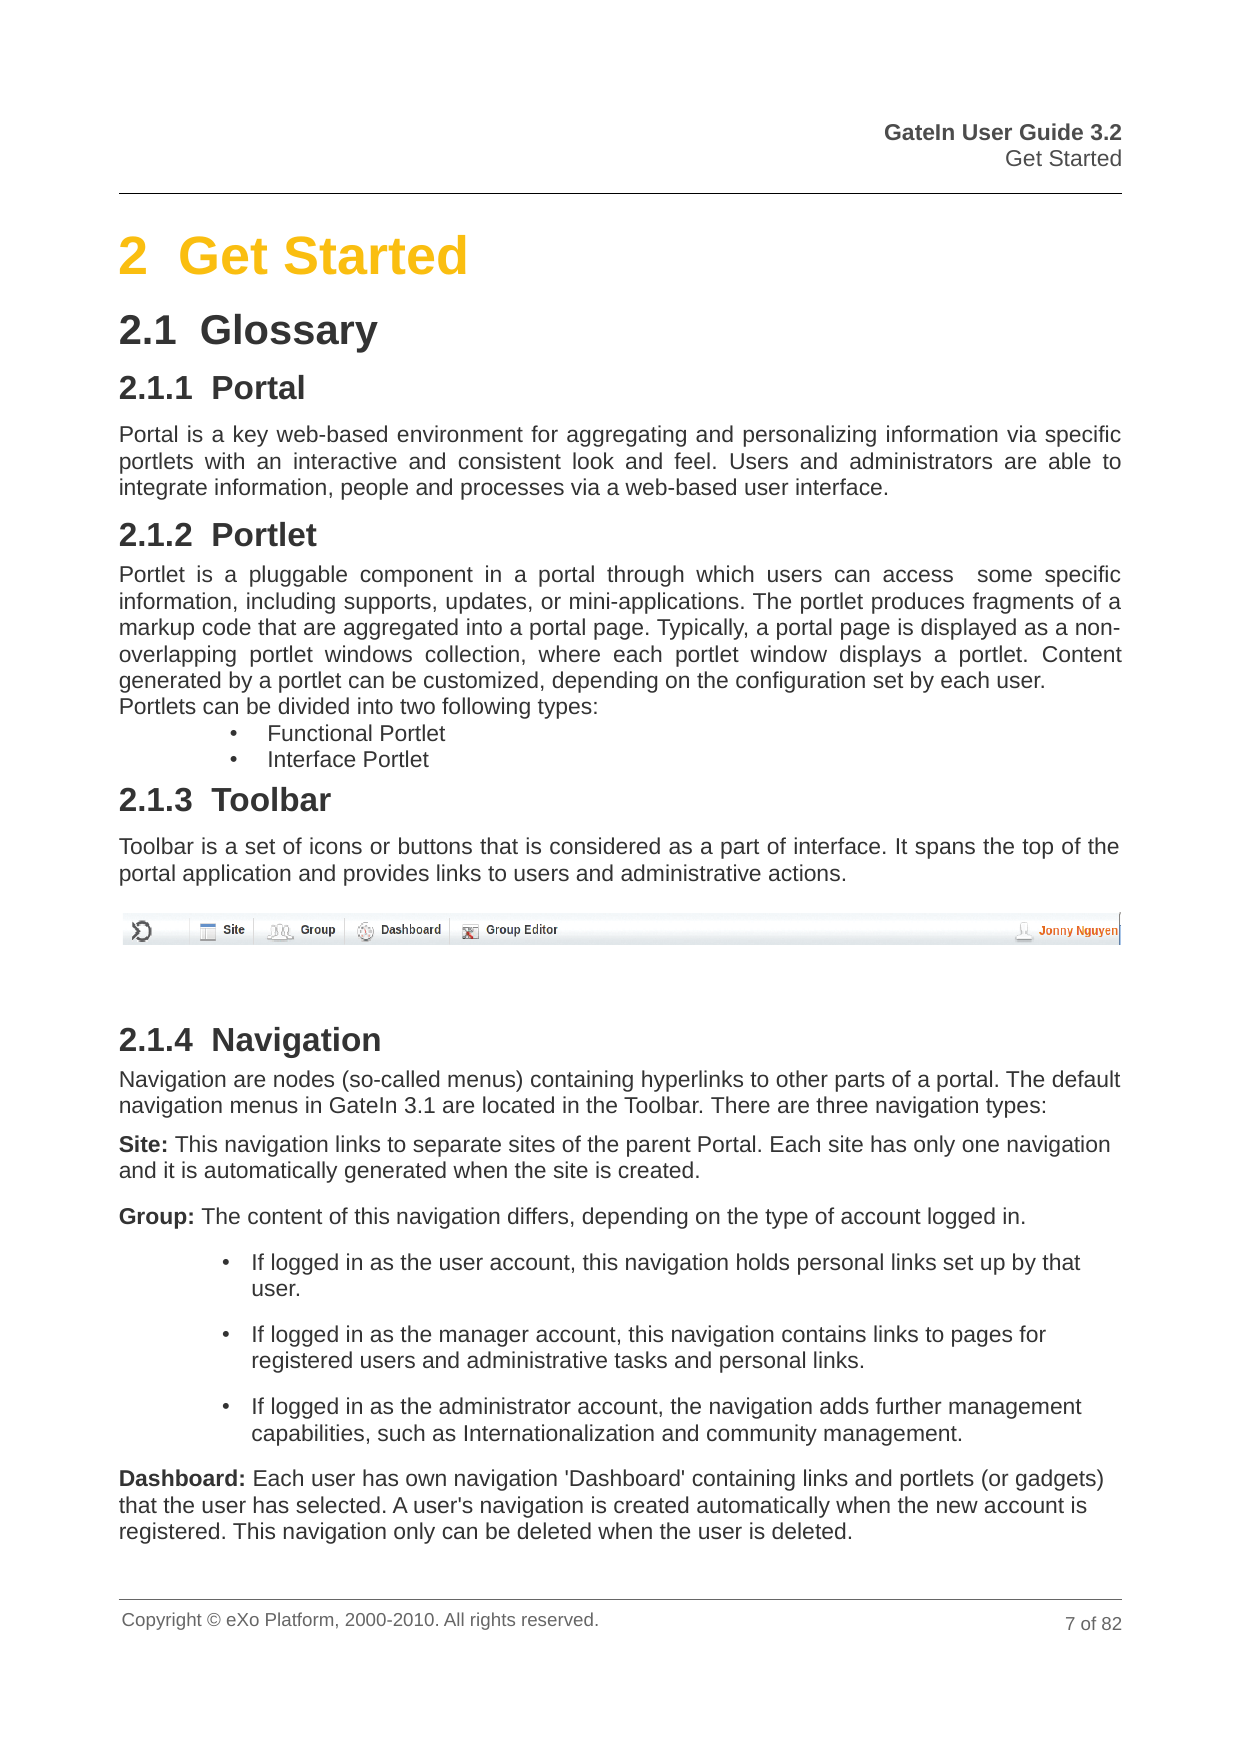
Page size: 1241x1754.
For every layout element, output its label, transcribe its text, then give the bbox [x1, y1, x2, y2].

subtitle Toolbar [118, 780, 1122, 818]
subtitle Portal [118, 368, 1122, 406]
list If logged in as the user account, this navigation holds personal links set up by that user. [222, 1249, 1122, 1301]
subtitle Dashboard: Each user has own navigation 'Dashboard' containing links and portlets (or gadgets) that the user has selected. A user's navigation is created automatically when the new account is registered. This navigation only can be deleted when the user is deleted. [118, 1465, 1122, 1544]
list If logged in as the administrator account, the navigation adds further management capabilities, such as Internationalization and community management. [222, 1393, 1122, 1446]
list Interface Portlet [229, 746, 1122, 772]
text Portlet is a pluggable component in a portal through which users can access some specific information, including supports, updates, or mini-applications. The portlet produces fragments of a markup code that are aggregated into a portal page. Typically, a portal page is displayed as a non-overlapping portlet windows collection, where each portlet window displays a portlet. Content generated by a portlet can be customized, depending on the configuration set by each user. [118, 561, 1122, 693]
list Functional Portlet [229, 719, 1122, 746]
picture [122, 912, 1121, 945]
subtitle Group: The content of this navigation differs, depending on the type of account logged in. [118, 1203, 1122, 1229]
subtitle Site: This navigation links to separate sites of the parent Portal. Each site has only one navigation and it is automatically generated when the site is created. [118, 1131, 1122, 1183]
text Portlets can be divided into two following types: [118, 693, 1122, 719]
text Toolbar is a set of icons or buttons that is considered as a part of interface. It spans the top of the portal application and provides links to users and administrative actions. [118, 833, 1122, 886]
text Navigation are nodes (so-called menus) containing hyperlinks to other parts of a portal. The default navigation menus in GateIn 3.1 are located in the Toolbar. There are three navigation types: [118, 1066, 1122, 1119]
subtitle Navigation [118, 1020, 1122, 1058]
list If logged in as the manager account, this navigation contains links to pages for registered users and administrative tasks and personal links. [222, 1321, 1122, 1374]
subtitle Get Started [118, 223, 1122, 286]
text Portal is a key web-based environment for aggregating and personalizing information via specific portlets with an interactive and consistent look and feel. Users and administrators are able to integrate information, people and processes via a web-based user interface. [118, 421, 1122, 501]
subtitle Glossary [118, 305, 1122, 353]
subtitle Portlet [118, 516, 1122, 554]
